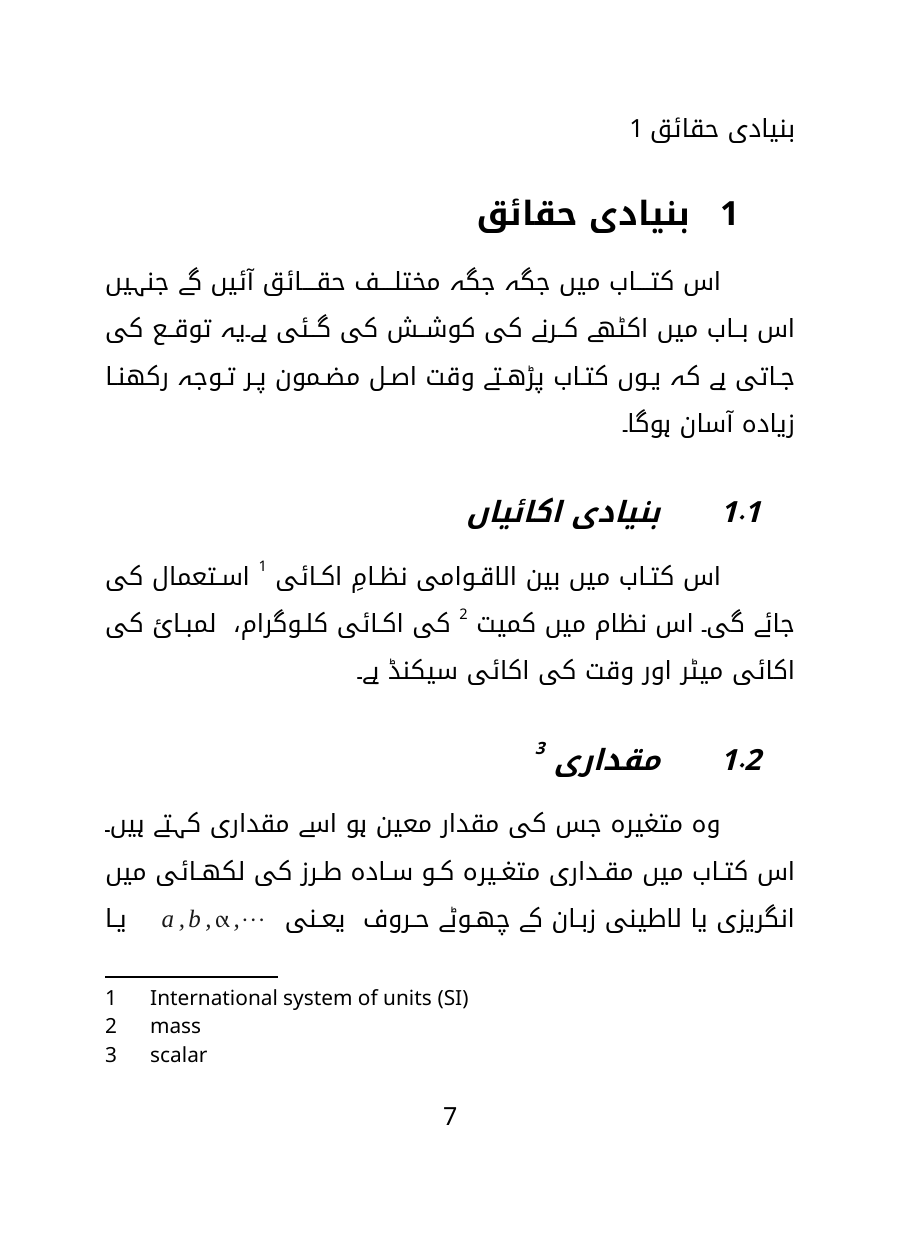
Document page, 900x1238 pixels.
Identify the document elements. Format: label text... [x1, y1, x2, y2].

list scalar [105, 1040, 795, 1068]
subtitle بنیادی اکائیاں [105, 485, 720, 541]
text اس کتاب میں بین الاقوامی نظامِ اکائی استعمال کی جائے گی۔ اس نظام میں کمیت کی اکائی کلوگرام، لمبائ کی اکائی میٹر اور وقت کی اکائی سیکنڈ ہے۔ [105, 553, 795, 695]
text mass [105, 1012, 795, 1040]
text وہ متغیرہ جس کی مقدار معین ہو اسے مقداری کہتے ہیں۔ اس کتاب میں مقداری متغیرہ کو سادہ طرز کی لکھائی میں انگریزی یا لاطینی زبان کے چھوٹے حروف یعنی یا بڑے حروف یعنی سے ظاہر کیا جائے گا، مثلاً برقی بہاو کو یاسے ظاہر کیا جاتا ہے۔ [105, 801, 795, 943]
text International system of units (SI) [105, 983, 795, 1012]
subtitle بنیادی حقائق [105, 182, 720, 246]
subtitle مقداری [105, 733, 720, 788]
text اس کتاب میں جگہ جگہ مختلف حقائق آئیں گے جنہیں اس باب میں اکٹھے کرنے کی کوشش کی گئی ہے۔یہ توقع کی جاتی ہے کہ یوں کتاب پڑھتے وقت اصل مضمون پر توجہ رکھنا زیادہ آسان ہوگا۔ [105, 258, 795, 448]
